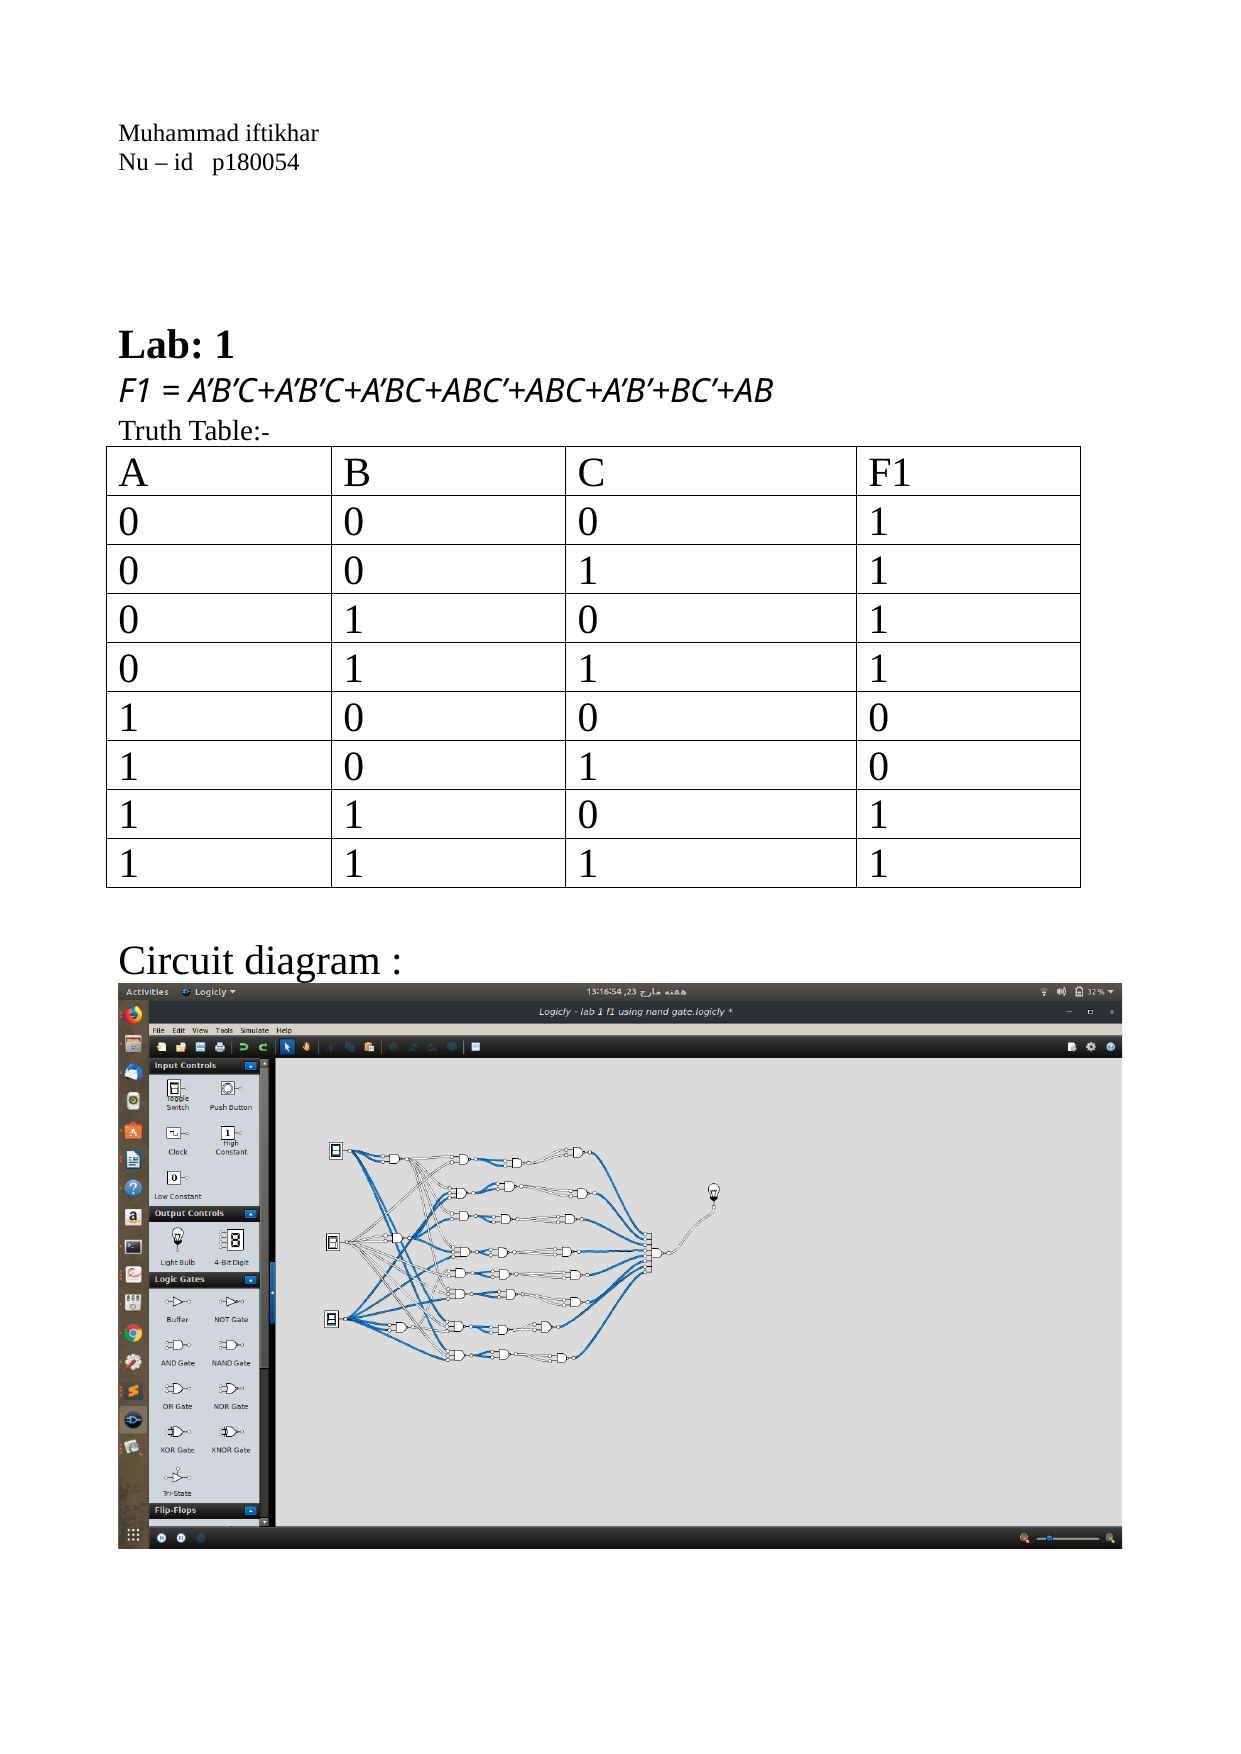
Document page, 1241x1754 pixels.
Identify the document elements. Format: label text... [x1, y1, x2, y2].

table_cell 0 [332, 741, 565, 789]
table_header C [566, 447, 856, 495]
table_cell 0 [857, 741, 1080, 789]
table_cell 1 [857, 839, 1080, 887]
table_header B [332, 447, 565, 495]
table_cell 0 [332, 545, 565, 593]
table_cell 1 [566, 741, 856, 789]
table_header A [107, 447, 331, 495]
table_cell 1 [566, 545, 856, 593]
table_cell 1 [107, 839, 331, 887]
table_cell 0 [857, 692, 1080, 740]
table_header F1 [857, 447, 1080, 495]
table_cell 1 [107, 741, 331, 789]
table_cell 0 [107, 643, 331, 691]
picture [118, 983, 1123, 1549]
table_cell 1 [857, 496, 1080, 544]
table_cell 0 [566, 790, 856, 838]
table_cell 1 [857, 790, 1080, 838]
table_cell 0 [332, 692, 565, 740]
table_cell 1 [332, 839, 565, 887]
table_cell 1 [332, 643, 565, 691]
table_cell 1 [857, 643, 1080, 691]
table_cell 1 [857, 545, 1080, 593]
table_cell 1 [566, 643, 856, 691]
table_cell 1 [332, 594, 565, 642]
text Nu – id p180054 [118, 147, 1122, 176]
text Muhammad iftikhar [118, 118, 1122, 147]
table_cell 1 [107, 692, 331, 740]
table_cell 0 [107, 545, 331, 593]
text Lab: 1 [118, 319, 1122, 367]
table_cell 1 [332, 790, 565, 838]
table_cell 0 [332, 496, 565, 544]
table_cell 1 [857, 594, 1080, 642]
table_cell 0 [566, 496, 856, 544]
text Circuit diagram : [118, 936, 1122, 983]
table_cell 0 [566, 692, 856, 740]
table_cell 1 [566, 839, 856, 887]
text Truth Table:- [118, 413, 1122, 446]
table_cell 1 [107, 790, 331, 838]
table_cell 0 [107, 496, 331, 544]
text F1 = A’B’C+A’B’C+A’BC+ABC’+ABC+A’B’+BC’+AB [118, 367, 1122, 413]
table_cell 0 [107, 594, 331, 642]
table_cell 0 [566, 594, 856, 642]
